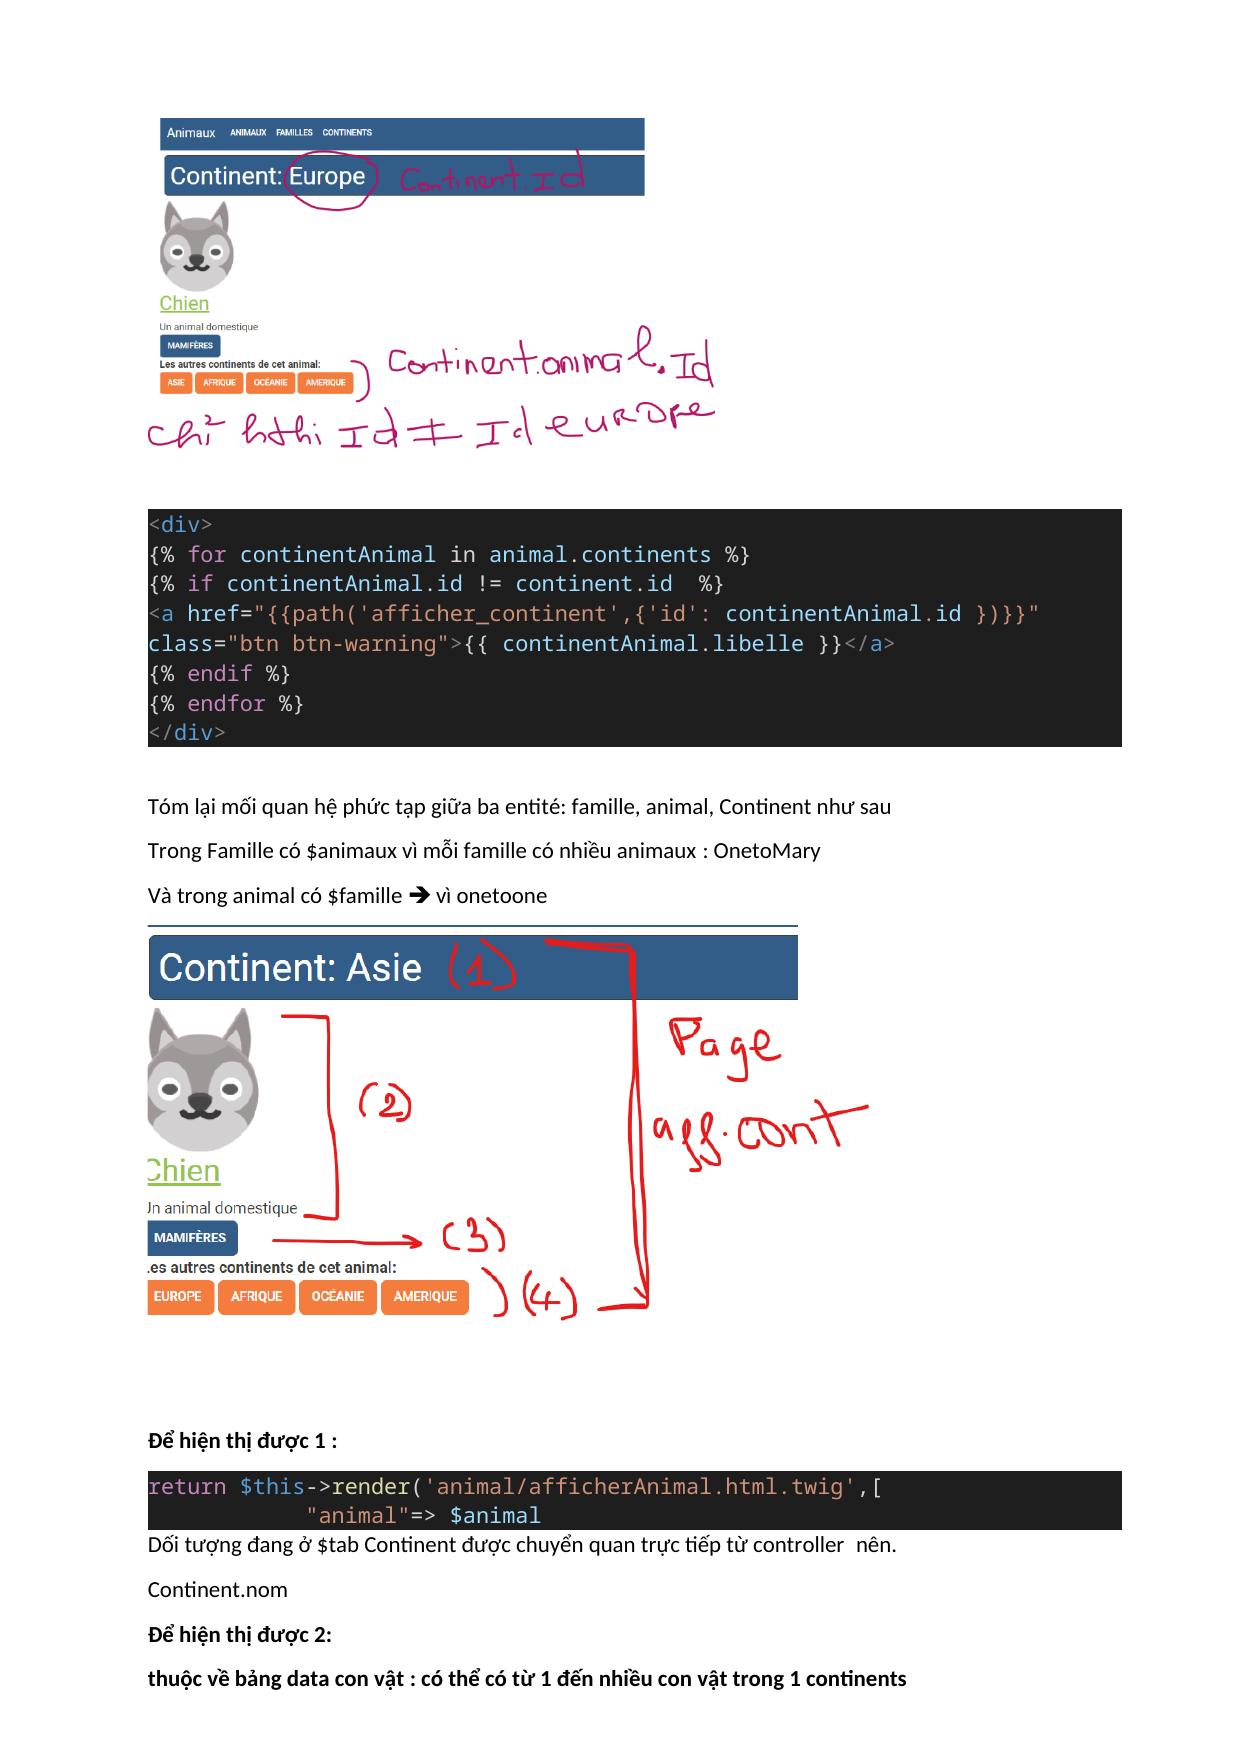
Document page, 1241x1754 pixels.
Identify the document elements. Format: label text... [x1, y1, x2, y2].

text {% if continentAnimal.id != continent.id %} [148, 568, 1122, 598]
text Dối tượng đang ở $tab Continent được chuyển quan trực tiếp từ controller nên. [148, 1530, 1122, 1558]
text {% for continentAnimal in animal.continents %} [148, 538, 1122, 568]
text Để hiện thị được 1 : [148, 1426, 1122, 1454]
text Continent.nom [148, 1575, 1122, 1603]
text Để hiện thị được 2: [148, 1620, 1122, 1648]
text <div> [148, 509, 1122, 538]
text return $this->render('animal/afficherAnimal.html.twig',[ [148, 1471, 1122, 1501]
text </div> [148, 717, 1122, 747]
text Tóm lại mối quan hệ phức tạp giữa ba entité: famille, animal, Continent như sau [148, 792, 1122, 820]
text {% endfor %} [148, 687, 1122, 717]
text Trong Famille có $animaux vì mỗi famille có nhiều animaux : OnetoMary [148, 836, 1122, 864]
text <a href="{{path('afficher_continent',{'id': continentAnimal.id })}}" class="btn btn-warning">{{ continentAnimal.libelle }}</a> [148, 598, 1122, 658]
text Và trong animal có $famille  vì onetoone [148, 881, 1122, 909]
text "animal"=> $animal [148, 1501, 1122, 1530]
text thuộc về bảng data con vật : có thể có từ 1 đến nhiều con vật trong 1 continents [148, 1664, 1122, 1692]
text {% endif %} [148, 658, 1122, 687]
